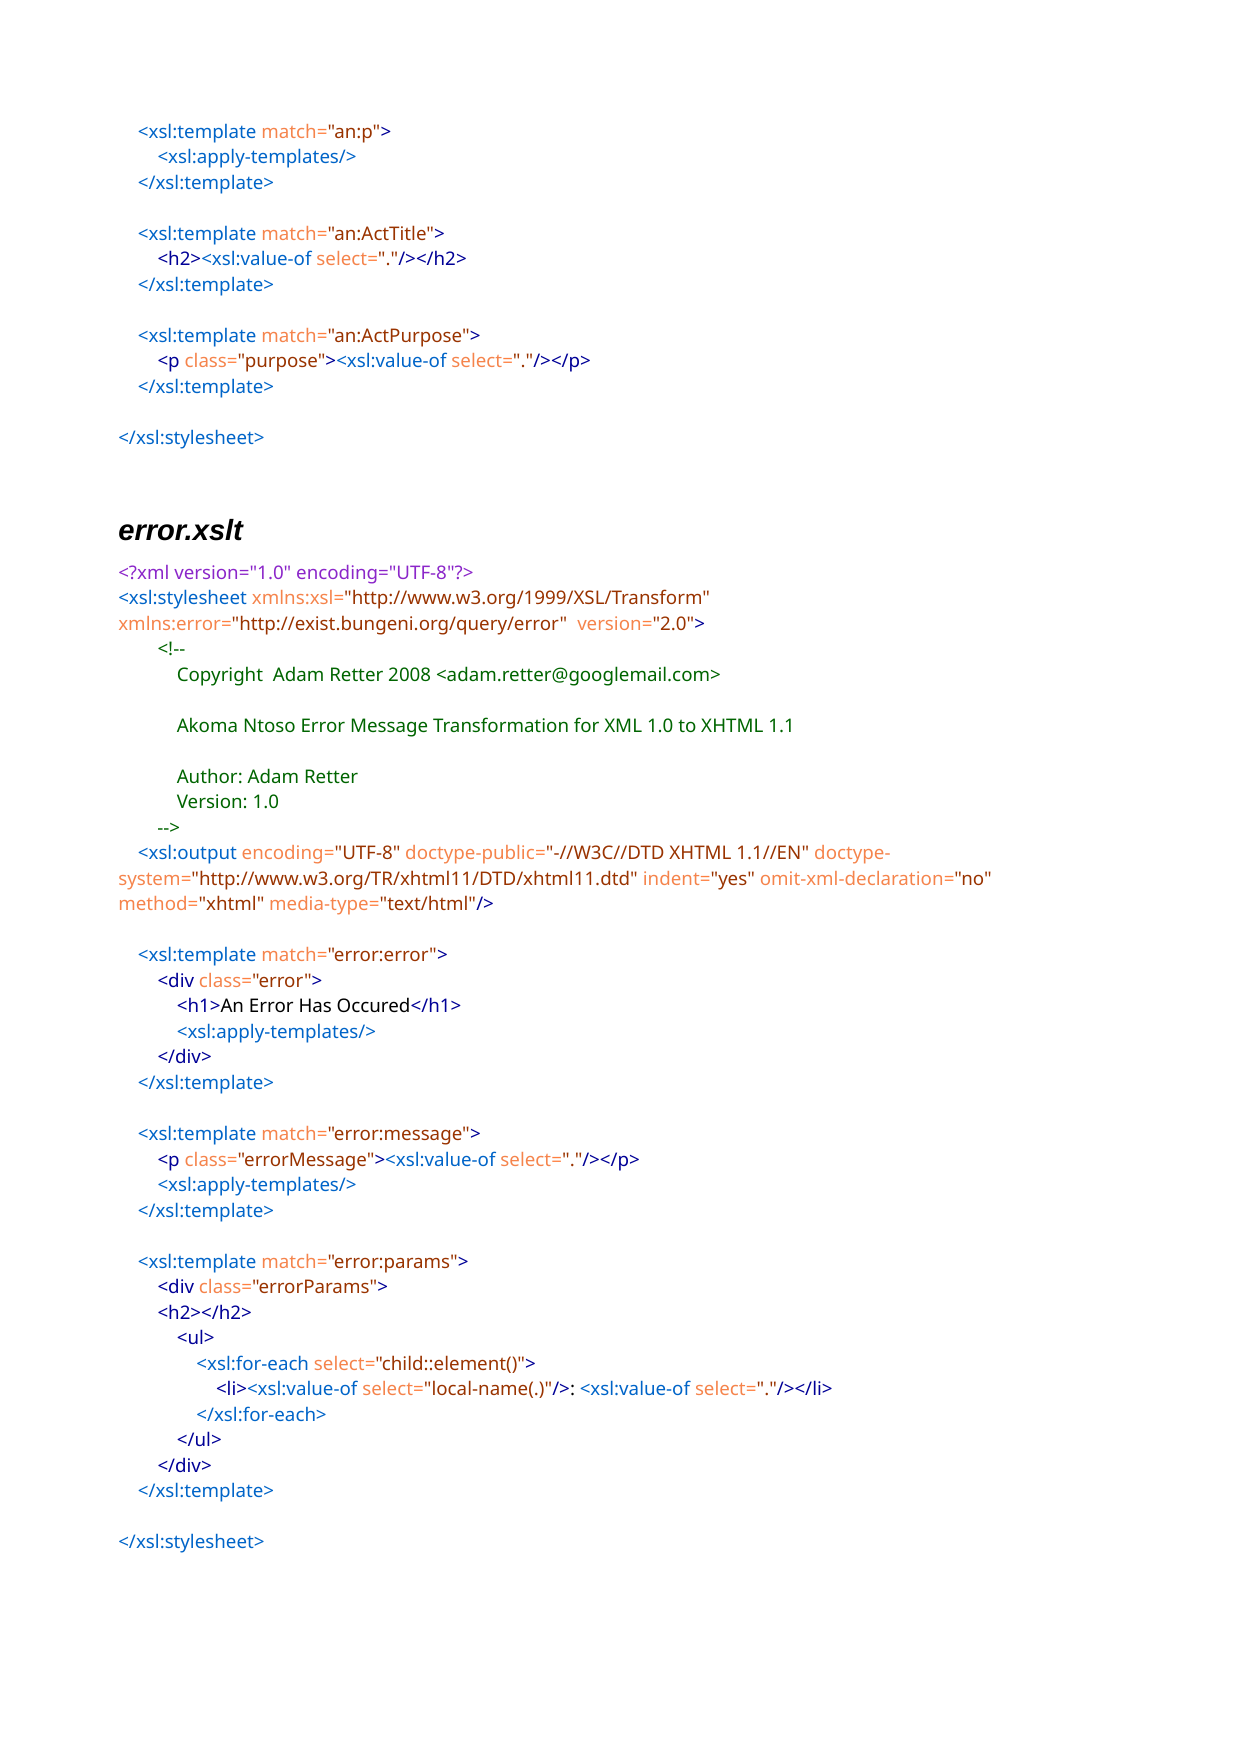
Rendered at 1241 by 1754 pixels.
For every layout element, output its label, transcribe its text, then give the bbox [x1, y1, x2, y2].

text <li><xsl:value-of select="local-name(.)"/>: <xsl:value-of select="."/></li> [118, 1376, 1122, 1401]
text <!-- [118, 636, 1122, 661]
text <h2></h2> [118, 1299, 1122, 1324]
text </xsl:template> [118, 1478, 1122, 1503]
text </xsl:template> [118, 271, 1122, 297]
subtitle error.xslt [118, 513, 1122, 546]
text <p class="purpose"><xsl:value-of select="."/></p> [118, 348, 1122, 373]
text <xsl:template match="error:params"> [118, 1248, 1122, 1273]
text <xsl:stylesheet xmlns:xsl="http://www.w3.org/1999/XSL/Transform" xmlns:error="http://exist.bungeni.org/query/error" version="2.0"> [118, 584, 1122, 636]
text <?xml version="1.0" encoding="UTF-8"?> [118, 559, 1122, 584]
text <div class="error"> [118, 967, 1122, 993]
text <xsl:template match="error:error"> [118, 942, 1122, 967]
text <xsl:apply-templates/> [118, 1171, 1122, 1197]
text </div> [118, 1452, 1122, 1478]
text <div class="errorParams"> [118, 1273, 1122, 1299]
text <xsl:template match="an:ActPurpose"> [118, 322, 1122, 348]
text </xsl:template> [118, 1069, 1122, 1095]
text <xsl:apply-templates/> [118, 1018, 1122, 1044]
text Akoma Ntoso Error Message Transformation for XML 1.0 to XHTML 1.1 [118, 712, 1122, 738]
text </xsl:stylesheet> [118, 1529, 1122, 1554]
text <xsl:template match="error:message"> [118, 1120, 1122, 1146]
text <xsl:apply-templates/> [118, 144, 1122, 169]
text Version: 1.0 [118, 789, 1122, 814]
text <xsl:template match="an:ActTitle"> [118, 220, 1122, 246]
text </xsl:template> [118, 1197, 1122, 1222]
text </xsl:for-each> [118, 1401, 1122, 1427]
text <h2><xsl:value-of select="."/></h2> [118, 246, 1122, 271]
text Copyright Adam Retter 2008 <adam.retter@googlemail.com> [118, 661, 1122, 687]
text <p class="errorMessage"><xsl:value-of select="."/></p> [118, 1146, 1122, 1171]
text <xsl:for-each select="child::element()"> [118, 1350, 1122, 1376]
text <xsl:output encoding="UTF-8" doctype-public="-//W3C//DTD XHTML 1.1//EN" doctype-system="http://www.w3.org/TR/xhtml11/DTD/xhtml11.dtd" indent="yes" omit-xml-declaration="no" method="xhtml" media-type="text/html"/> [118, 840, 1122, 916]
text </xsl:template> [118, 169, 1122, 195]
text </div> [118, 1044, 1122, 1069]
text <xsl:template match="an:p"> [118, 118, 1122, 144]
text </ul> [118, 1427, 1122, 1452]
text --> [118, 814, 1122, 840]
text <ul> [118, 1324, 1122, 1350]
text <h1>An Error Has Occured</h1> [118, 993, 1122, 1018]
text </xsl:template> [118, 373, 1122, 399]
text Author: Adam Retter [118, 763, 1122, 789]
text </xsl:stylesheet> [118, 424, 1122, 450]
